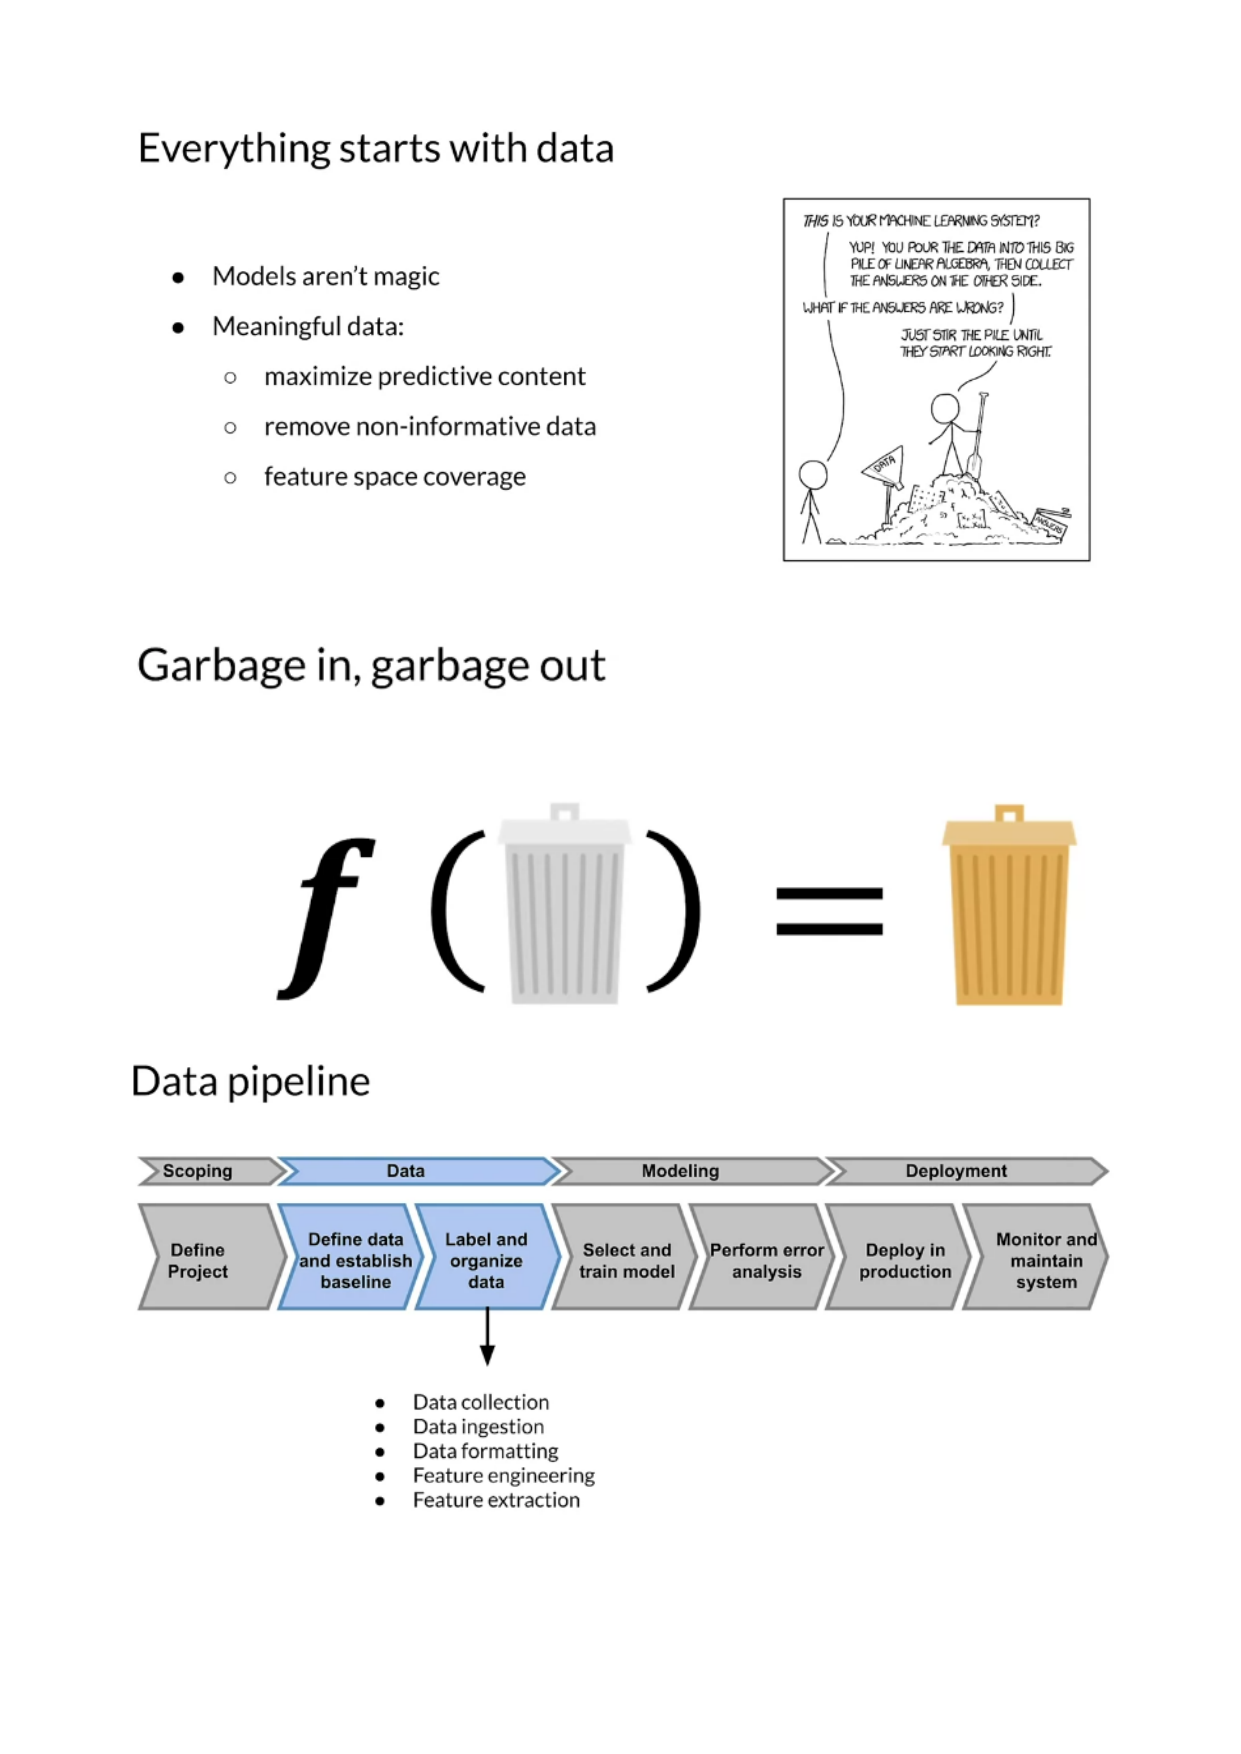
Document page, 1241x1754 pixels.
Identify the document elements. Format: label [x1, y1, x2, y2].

picture [118, 630, 1123, 1029]
picture [118, 1057, 1123, 1517]
picture [118, 118, 1123, 573]
